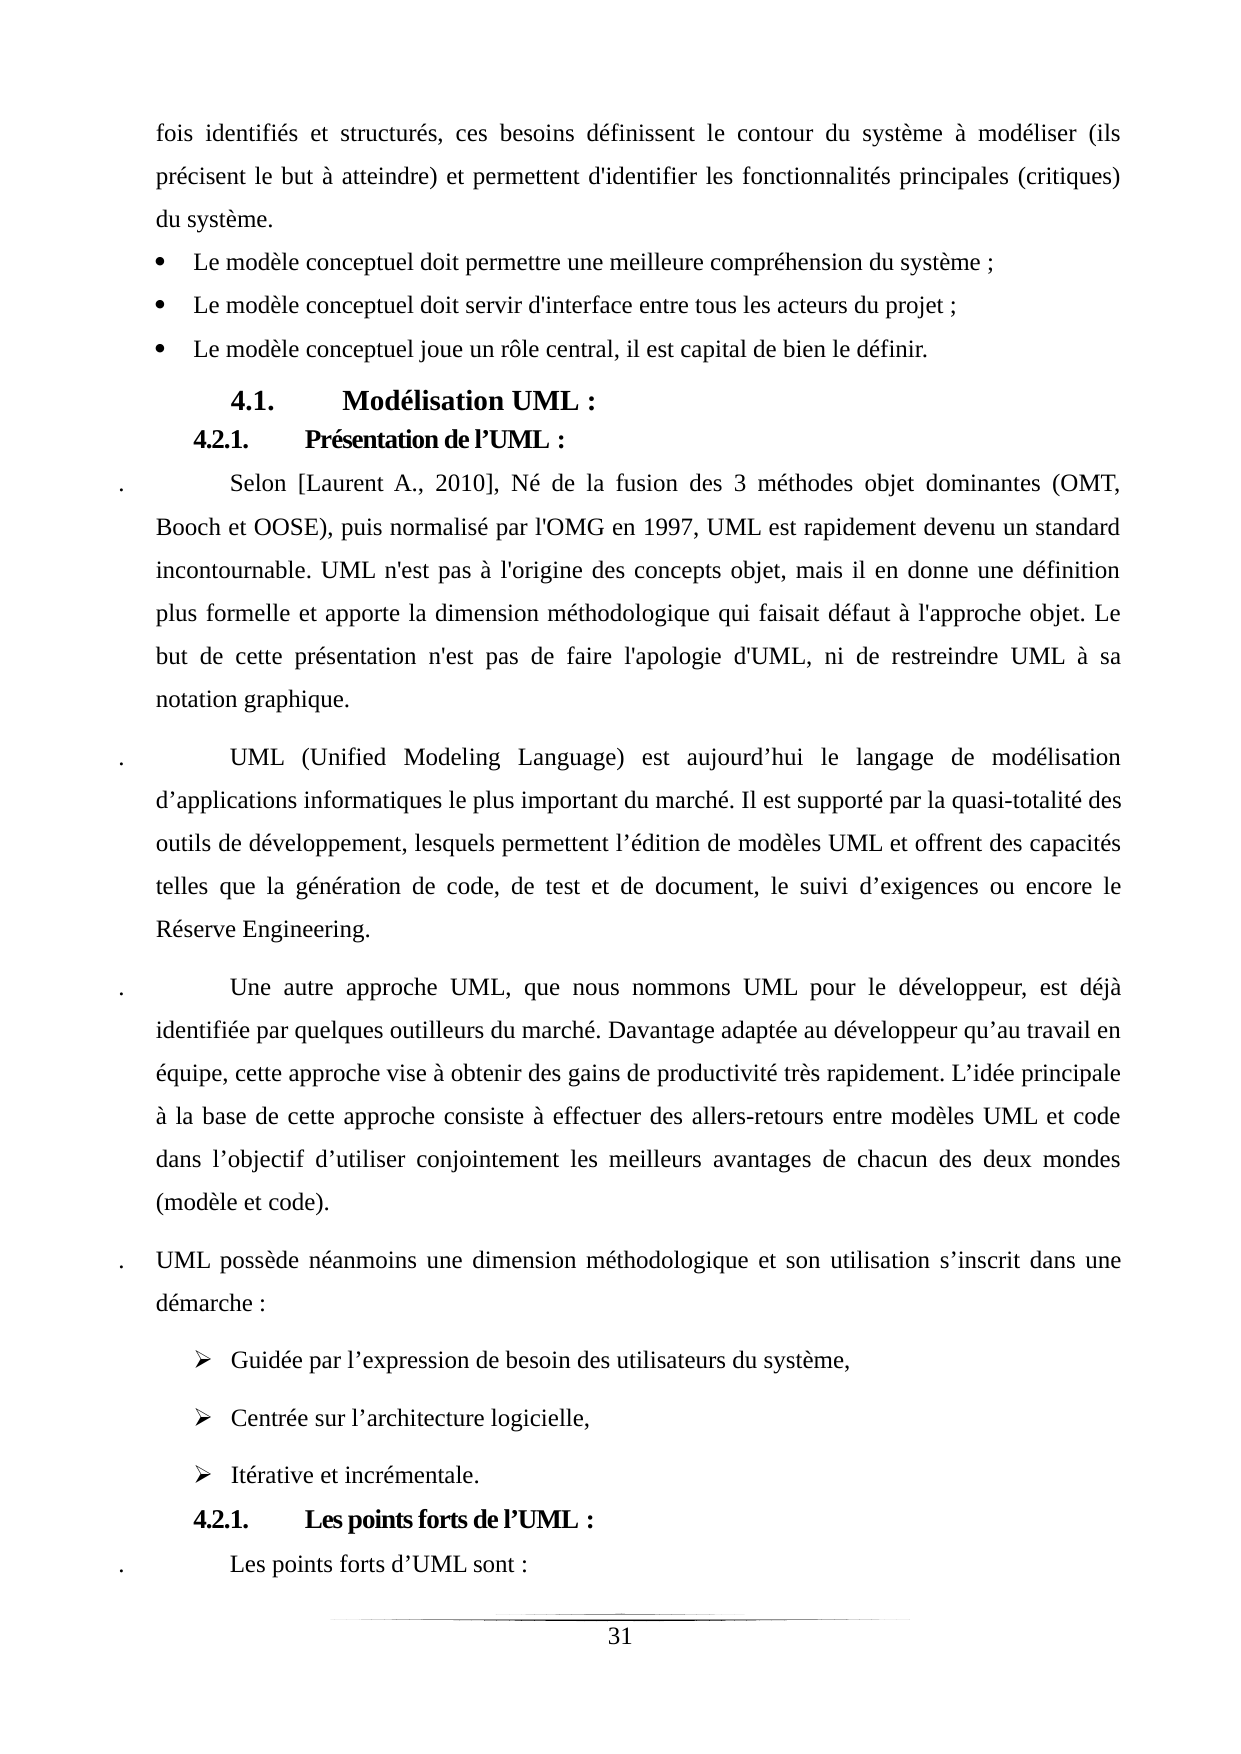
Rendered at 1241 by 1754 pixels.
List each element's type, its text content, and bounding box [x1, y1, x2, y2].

subtitle Une autre approche UML, que nous nommons UML pour le développeur, est déjà identifiée par quelques outilleurs du marché. Davantage adaptée au développeur qu’au travail en équipe, cette approche vise à obtenir des gains de productivité très rapidement. L’idée principale à la base de cette approche consiste à effectuer des allers-retours entre modèles UML et code dans l’objectif d’utiliser conjointement les meilleurs avantages de chacun des deux mondes (modèle et code). [118, 972, 1122, 1216]
subtitle UML possède néanmoins une dimension méthodologique et son utilisation s’inscrit dans une démarche : [118, 1245, 1122, 1317]
list Le modèle conceptuel joue un rôle central, il est capital de bien le définir. [156, 334, 1122, 362]
list Le modèle conceptuel doit servir d'interface entre tous les acteurs du projet ; [156, 291, 1122, 319]
list Le modèle conceptuel doit permettre une meilleure compréhension du système ; [156, 247, 1122, 276]
list Les points forts de l’UML : [193, 1503, 1122, 1534]
list Centrée sur l’architecture logicielle, [193, 1403, 1122, 1432]
subtitle fois identifiés et structurés, ces besoins définissent le contour du système à modéliser (ils précisent le but à atteindre) et permettent d'identifier les fonctionnalités principales (critiques) du système. [156, 118, 1122, 233]
subtitle Les points forts d’UML sont : [118, 1549, 1122, 1578]
list Itérative et incrémentale. [193, 1460, 1122, 1489]
picture [171, 1613, 1069, 1622]
list Présentation de l’UML : [193, 423, 1122, 454]
subtitle UML (Unified Modeling Language) est aujourd’hui le langage de modélisation d’applications informatiques le plus important du marché. Il est supporté par la quasi-totalité des outils de développement, lesquels permettent l’édition de modèles UML et offrent des capacités telles que la génération de code, de test et de document, le suivi d’exigences ou encore le Réserve Engineering. [118, 742, 1122, 943]
subtitle Modélisation UML : [231, 383, 1122, 417]
subtitle Selon [Laurent A., 2010], Né de la fusion des 3 méthodes objet dominantes (OMT, Booch et OOSE), puis normalisé par l'OMG en 1997, UML est rapidement devenu un standard incontournable. UML n'est pas à l'origine des concepts objet, mais il en donne une définition plus formelle et apporte la dimension méthodologique qui faisait défaut à l'approche objet. Le but de cette présentation n'est pas de faire l'apologie d'UML, ni de restreindre UML à sa notation graphique. [118, 468, 1122, 713]
list Guidée par l’expression de besoin des utilisateurs du système, [193, 1345, 1122, 1374]
